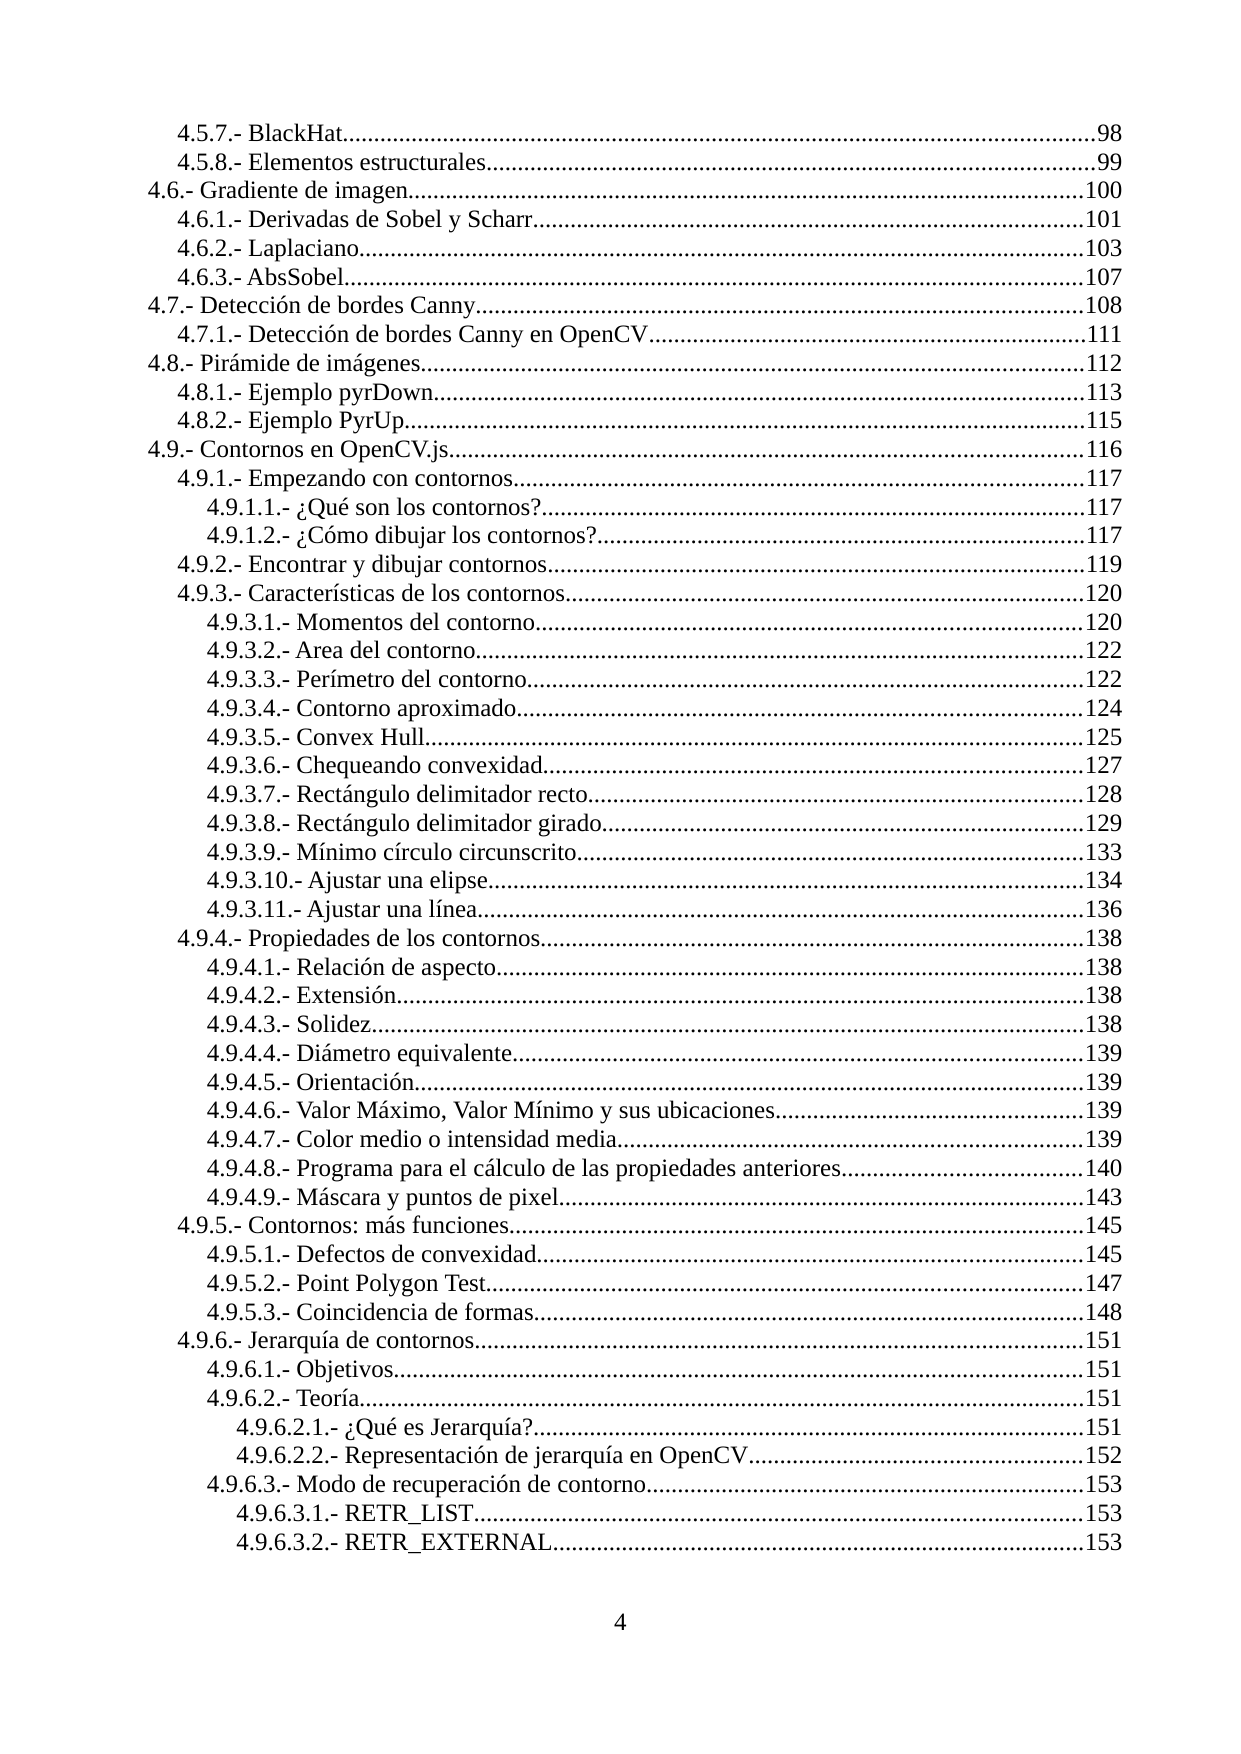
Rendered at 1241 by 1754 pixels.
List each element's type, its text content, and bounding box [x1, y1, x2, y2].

text 4.6.- Gradiente de imagen 100 [148, 176, 1122, 204]
text 4.9.3.11.- Ajustar una línea 136 [207, 894, 1122, 923]
text 4.9.6.3.2.- RETR_EXTERNAL 153 [236, 1527, 1122, 1556]
text 4.9.3.3.- Perímetro del contorno 122 [207, 664, 1122, 693]
text 4.5.8.- Elementos estructurales 99 [177, 147, 1122, 176]
text 4.9.4.2.- Extensión 138 [207, 981, 1122, 1009]
text 4.9.3.1.- Momentos del contorno 120 [207, 607, 1122, 636]
text 4.6.1.- Derivadas de Sobel y Scharr 101 [177, 204, 1122, 233]
text 4.6.2.- Laplaciano 103 [177, 233, 1122, 262]
text 4.9.3.7.- Rectángulo delimitador recto 128 [207, 779, 1122, 808]
text 4.9.6.3.- Modo de recuperación de contorno 153 [207, 1469, 1122, 1498]
text 4.9.4.4.- Diámetro equivalente 139 [207, 1038, 1122, 1067]
text 4.9.1.2.- ¿Cómo dibujar los contornos? 117 [207, 521, 1122, 549]
text 4.6.3.- AbsSobel 107 [177, 262, 1122, 291]
text 4.9.3.5.- Convex Hull 125 [207, 722, 1122, 751]
text 4.5.7.- BlackHat 98 [177, 118, 1122, 147]
text 4.9.5.1.- Defectos de convexidad 145 [207, 1239, 1122, 1268]
text 4.9.3.- Características de los contornos 120 [177, 578, 1122, 607]
text 4.9.6.1.- Objetivos 151 [207, 1354, 1122, 1383]
text 4.9.4.3.- Solidez 138 [207, 1009, 1122, 1038]
text 4.9.3.2.- Area del contorno 122 [207, 636, 1122, 664]
text 4.9.4.1.- Relación de aspecto 138 [207, 952, 1122, 981]
text 4.9.3.9.- Mínimo círculo circunscrito 133 [207, 837, 1122, 866]
text 4.9.3.8.- Rectángulo delimitador girado 129 [207, 808, 1122, 837]
text 4.9.3.4.- Contorno aproximado 124 [207, 693, 1122, 722]
text 4.7.- Detección de bordes Canny 108 [148, 291, 1122, 319]
text 4.8.1.- Ejemplo pyrDown 113 [177, 377, 1122, 406]
text 4.9.4.5.- Orientación 139 [207, 1067, 1122, 1096]
text 4.9.5.- Contornos: más funciones 145 [177, 1211, 1122, 1239]
text 4.9.6.2.2.- Representación de jerarquía en OpenCV 152 [236, 1441, 1122, 1469]
text 4.8.2.- Ejemplo PyrUp 115 [177, 406, 1122, 434]
text 4.9.4.6.- Valor Máximo, Valor Mínimo y sus ubicaciones 139 [207, 1096, 1122, 1124]
text 4.9.6.3.1.- RETR_LIST 153 [236, 1498, 1122, 1527]
text 4.9.4.8.- Programa para el cálculo de las propiedades anteriores 140 [207, 1153, 1122, 1182]
text 4.9.6.- Jerarquía de contornos 151 [177, 1326, 1122, 1354]
text 4.9.5.2.- Point Polygon Test 147 [207, 1268, 1122, 1297]
text 4.9.2.- Encontrar y dibujar contornos 119 [177, 549, 1122, 578]
text 4.9.4.9.- Máscara y puntos de pixel 143 [207, 1182, 1122, 1211]
text 4.9.- Contornos en OpenCV.js 116 [148, 434, 1122, 463]
text 4.9.4.- Propiedades de los contornos 138 [177, 923, 1122, 952]
text 4.9.3.10.- Ajustar una elipse 134 [207, 866, 1122, 894]
text 4.9.6.2.- Teoría 151 [207, 1383, 1122, 1412]
text 4.7.1.- Detección de bordes Canny en OpenCV 111 [177, 319, 1122, 348]
text 4.9.4.7.- Color medio o intensidad media 139 [207, 1124, 1122, 1153]
text 4.9.3.6.- Chequeando convexidad 127 [207, 751, 1122, 779]
text 4.9.5.3.- Coincidencia de formas 148 [207, 1297, 1122, 1326]
text 4.9.1.- Empezando con contornos 117 [177, 463, 1122, 492]
text 4.8.- Pirámide de imágenes 112 [148, 348, 1122, 377]
text 4.9.6.2.1.- ¿Qué es Jerarquía? 151 [236, 1412, 1122, 1441]
text 4.9.1.1.- ¿Qué son los contornos? 117 [207, 492, 1122, 521]
